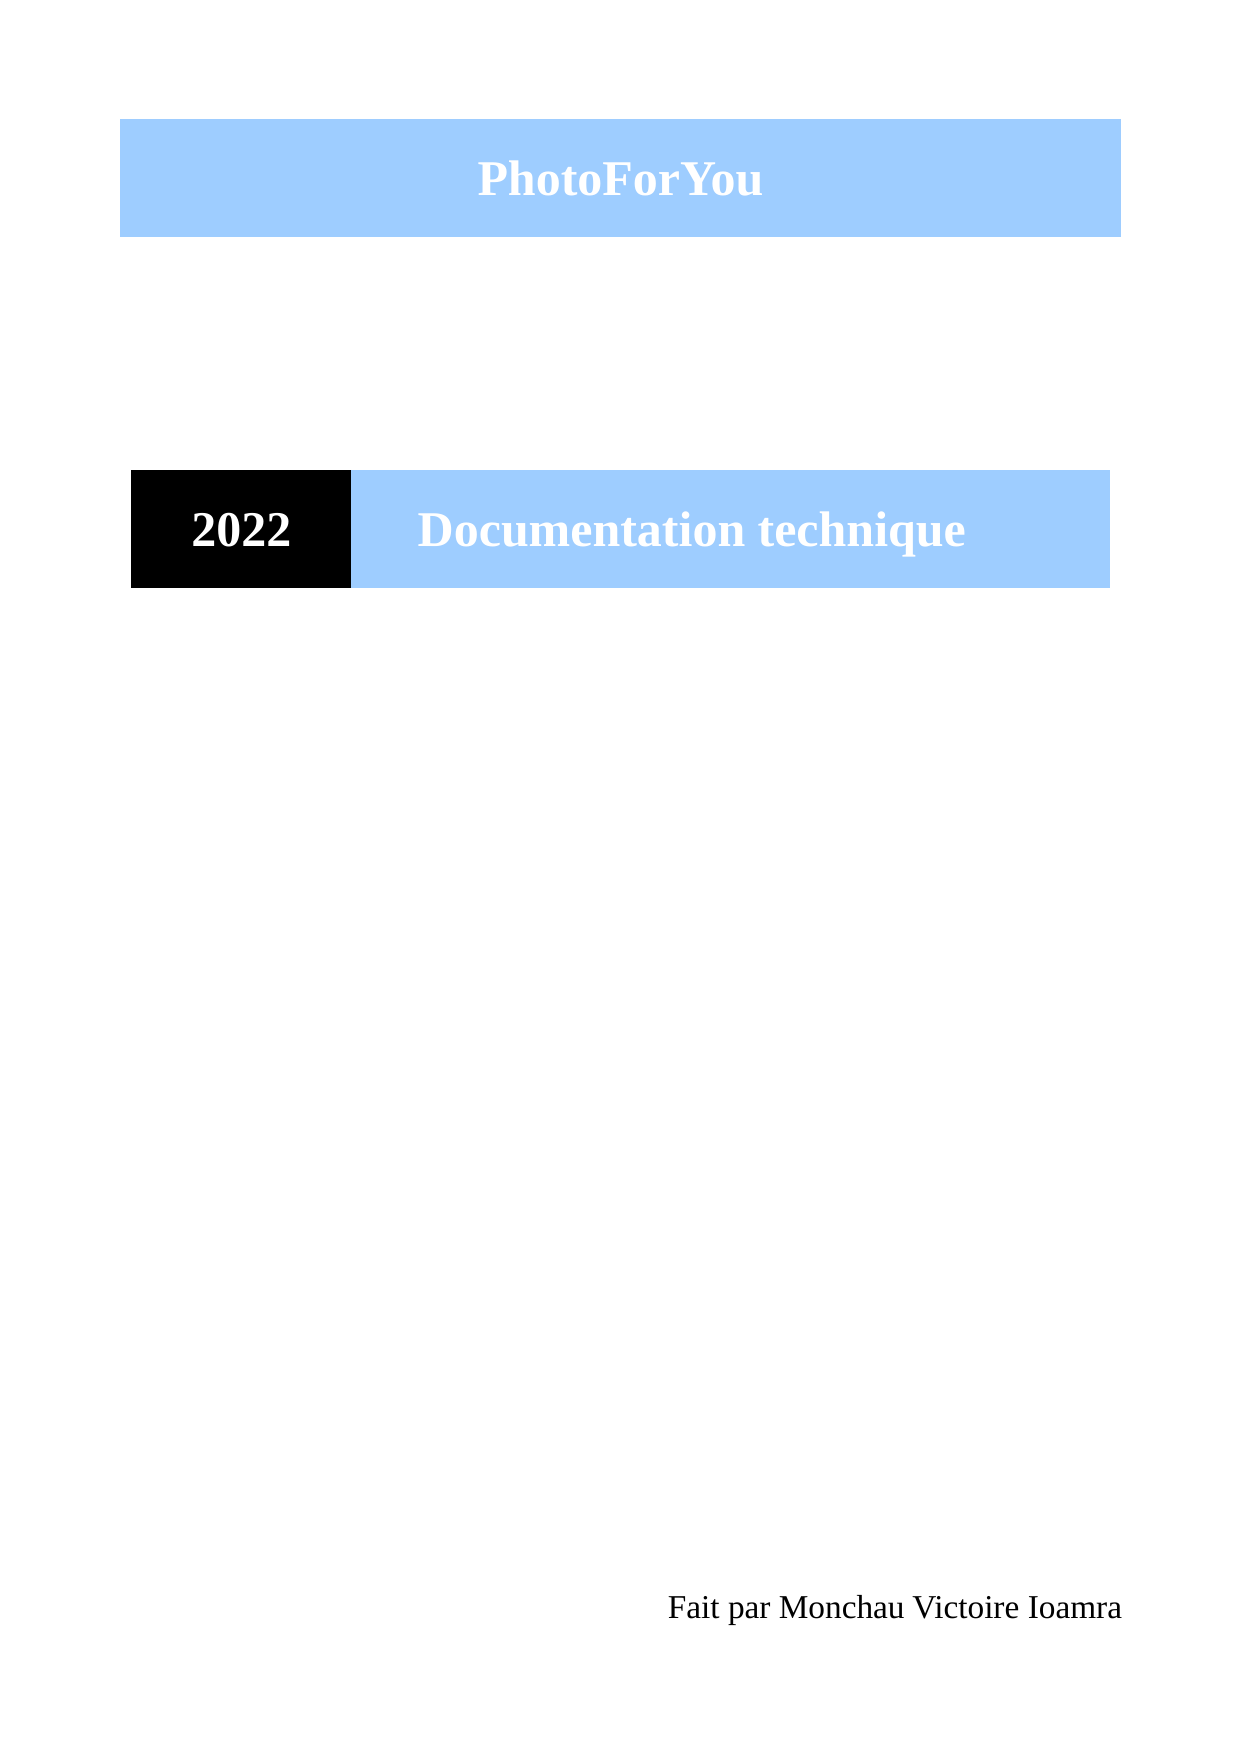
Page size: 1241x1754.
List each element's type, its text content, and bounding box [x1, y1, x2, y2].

text Fait par Monchau Victoire Ioamra [118, 1587, 1122, 1626]
